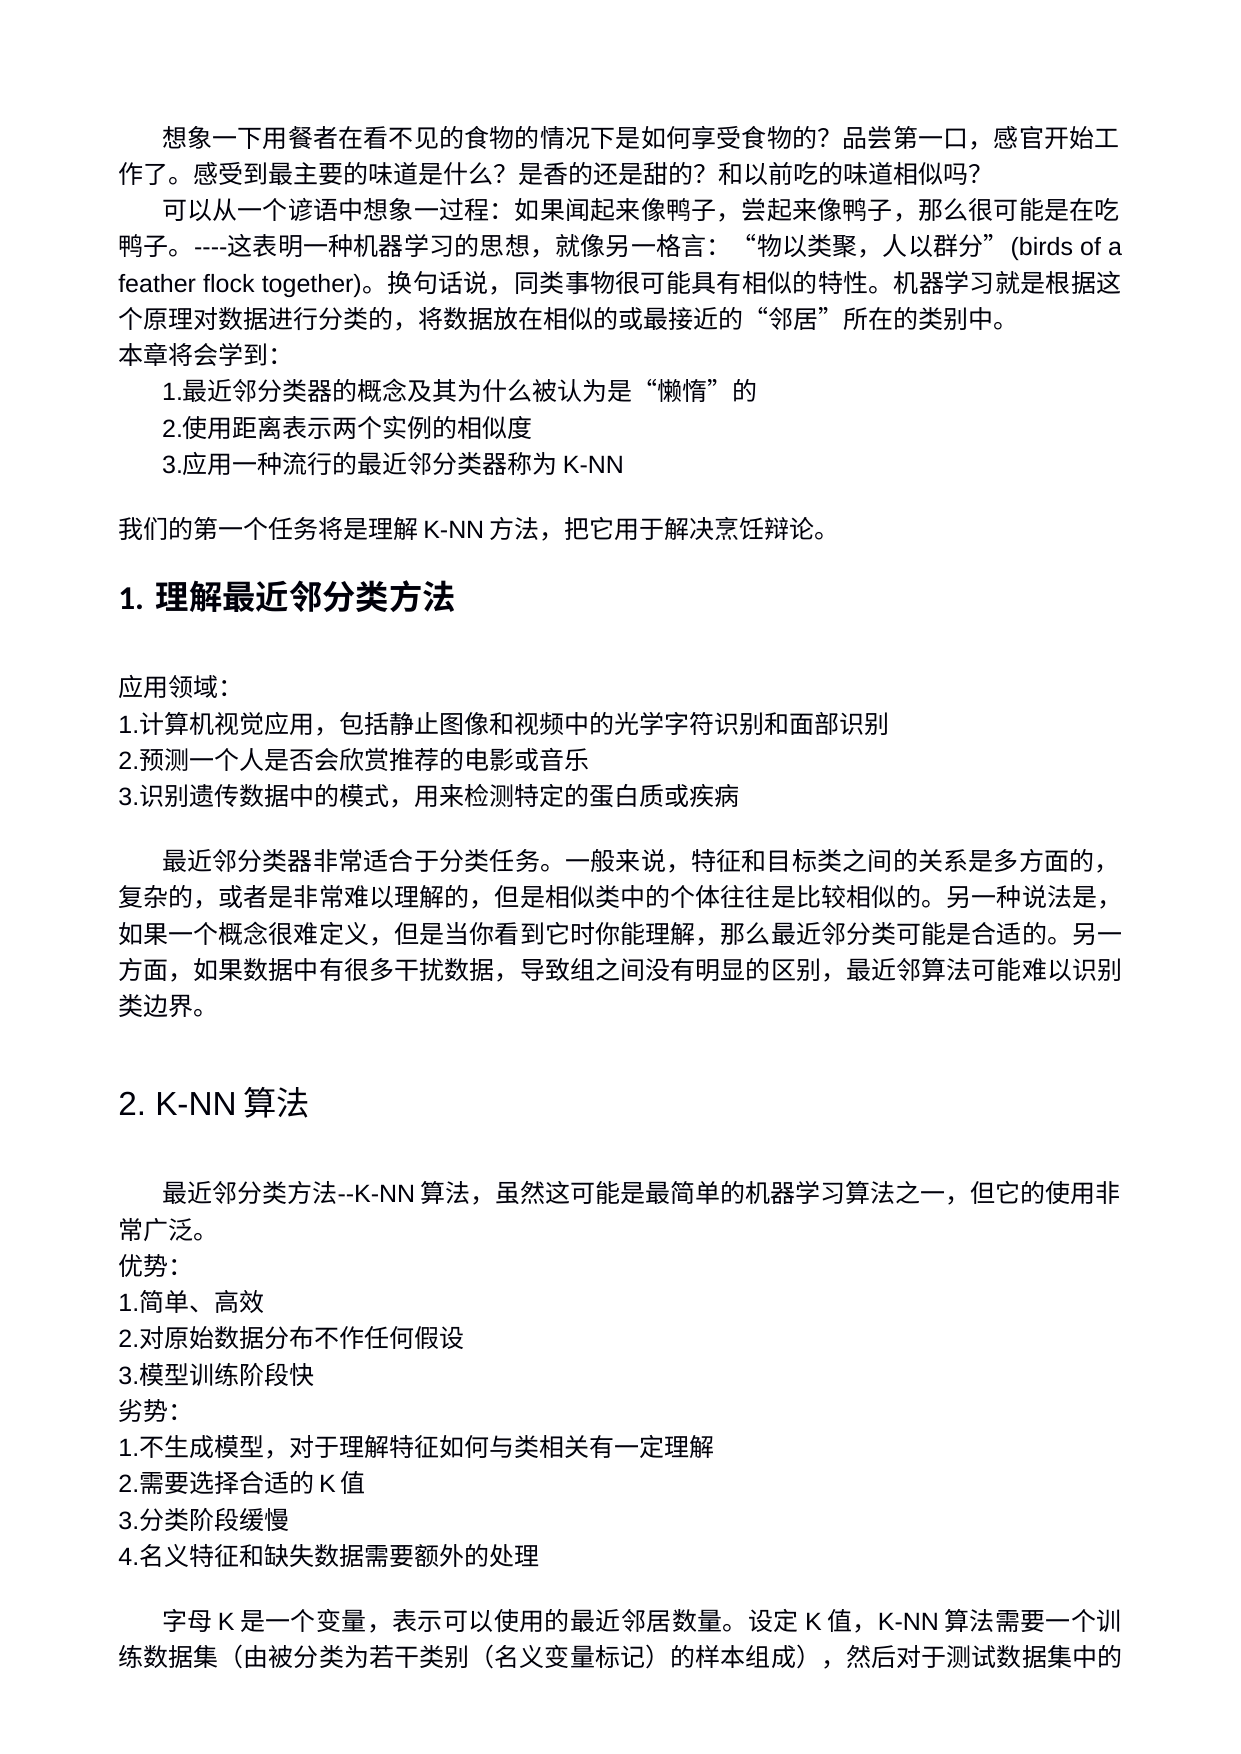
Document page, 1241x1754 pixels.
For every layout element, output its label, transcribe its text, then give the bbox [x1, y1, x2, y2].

list 理解最近邻分类方法 [118, 571, 1122, 619]
subtitle 2. K-NN算法 [118, 1077, 1122, 1125]
text 最近邻分类方法--K-NN算法，虽然这可能是最简单的机器学习算法之一，但它的使用非常广泛。 [118, 1174, 1122, 1246]
text 3.识别遗传数据中的模式，用来检测特定的蛋白质或疾病 [118, 777, 1122, 813]
text 1.不生成模型，对于理解特征如何与类相关有一定理解 [118, 1428, 1122, 1464]
text 2.使用距离表示两个实例的相似度 [118, 408, 1122, 444]
text 优势： [118, 1246, 1122, 1283]
text 1.计算机视觉应用，包括静止图像和视频中的光学字符识别和面部识别 [118, 704, 1122, 740]
text 2.需要选择合适的K值 [118, 1464, 1122, 1500]
text 1.最近邻分类器的概念及其为什么被认为是“懒惰”的 [118, 372, 1122, 408]
text 2.对原始数据分布不作任何假设 [118, 1319, 1122, 1355]
text 我们的第一个任务将是理解K-NN方法，把它用于解决烹饪辩论。 [118, 509, 1122, 546]
text 2.预测一个人是否会欣赏推荐的电影或音乐 [118, 740, 1122, 777]
text 字母K是一个变量，表示可以使用的最近邻居数量。设定K值，K-NN算法需要一个训练数据集（由被分类为若干类别（名义变量标记）的样本组成），然后对于测试数据集中的 [118, 1601, 1122, 1674]
text 4.名义特征和缺失数据需要额外的处理 [118, 1536, 1122, 1573]
text 劣势： [118, 1391, 1122, 1428]
text 本章将会学到： [118, 336, 1122, 372]
text 3.应用一种流行的最近邻分类器称为K-NN [118, 444, 1122, 481]
text 3.模型训练阶段快 [118, 1355, 1122, 1391]
text 3.分类阶段缓慢 [118, 1500, 1122, 1536]
text 想象一下用餐者在看不见的食物的情况下是如何享受食物的？品尝第一口，感官开始工作了。感受到最主要的味道是什么？是香的还是甜的？和以前吃的味道相似吗？ 可以从一个谚语中想象一过程：如果闻起来像鸭子，尝起来像鸭子，那么很可能是在吃鸭子。----这表明一种机器学习的思想，就像另一格言：“物以类聚，人以群分”(birds of a feather flock together)。换句话说，同类事物很可能具有相似的特性。机器学习就是根据这个原理对数据进行分类的，将数据放在相似的或最接近的“邻居”所在的类别中。 [118, 118, 1122, 336]
text 最近邻分类器非常适合于分类任务。一般来说，特征和目标类之间的关系是多方面的，复杂的，或者是非常难以理解的，但是相似类中的个体往往是比较相似的。另一种说法是，如果一个概念很难定义，但是当你看到它时你能理解，那么最近邻分类可能是合适的。另一方面，如果数据中有很多干扰数据，导致组之间没有明显的区别，最近邻算法可能难以识别类边界。 [118, 842, 1122, 1023]
text 应用领域： [118, 668, 1122, 704]
text 1.简单、高效 [118, 1283, 1122, 1319]
